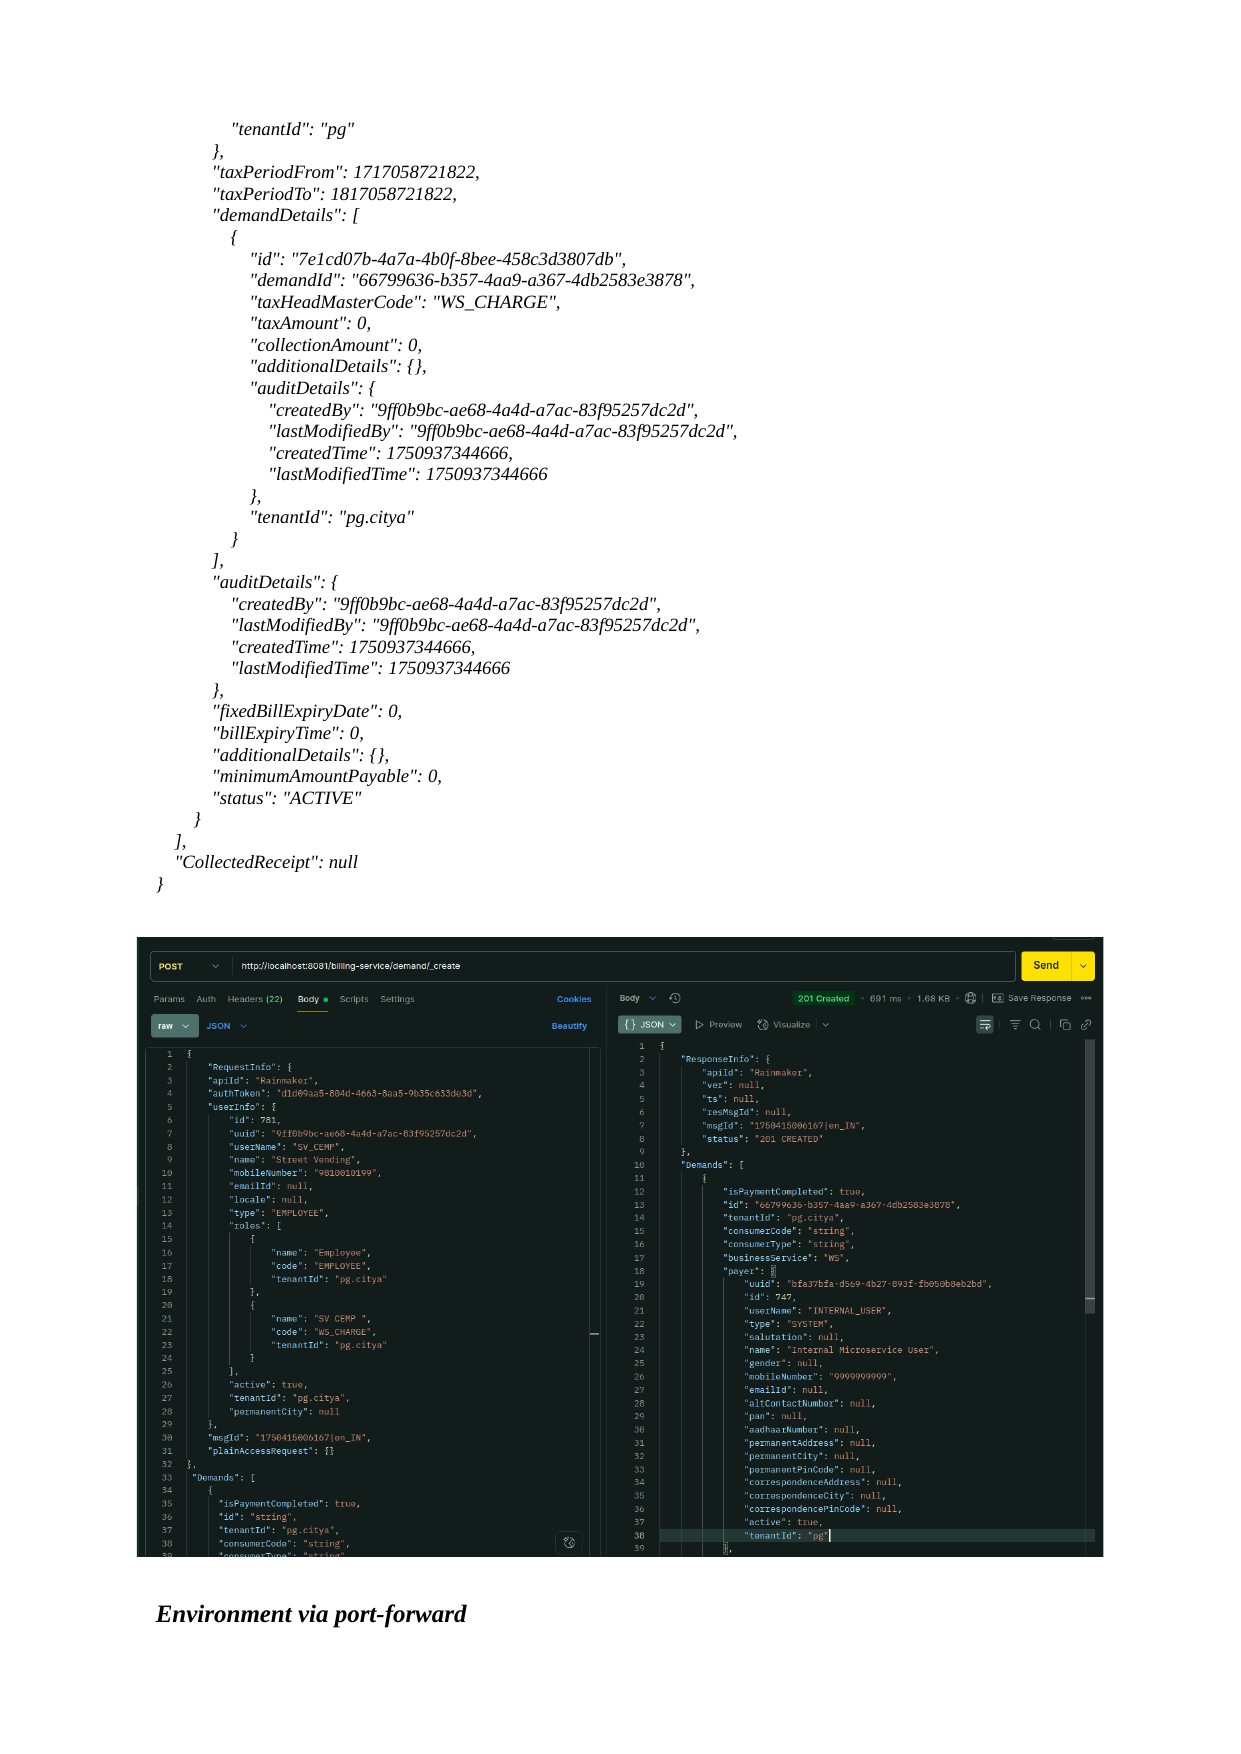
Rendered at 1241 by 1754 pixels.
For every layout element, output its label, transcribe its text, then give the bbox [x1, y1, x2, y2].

text "taxPeriodFrom": 1717058721822, [156, 161, 1122, 183]
text "status": "ACTIVE" [156, 787, 1122, 808]
text } [156, 873, 1122, 894]
text "CollectedReceipt": null [156, 851, 1122, 873]
text ], [156, 830, 1122, 851]
text "additionalDetails": {}, [156, 355, 1122, 377]
text "minimumAmountPayable": 0, [156, 765, 1122, 787]
text "demandId": "66799636-b357-4aa9-a367-4db2583e3878", [156, 269, 1122, 291]
text "id": "7e1cd07b-4a7a-4b0f-8bee-458c3d3807db", [156, 247, 1122, 269]
picture [136, 937, 1104, 1557]
text "lastModifiedTime": 1750937344666 [156, 657, 1122, 679]
text "tenantId": "pg.citya" [156, 506, 1122, 528]
text "lastModifiedBy": "9ff0b9bc-ae68-4a4d-a7ac-83f95257dc2d", [156, 420, 1122, 442]
text }, [156, 679, 1122, 700]
text "fixedBillExpiryDate": 0, [156, 700, 1122, 722]
text "createdTime": 1750937344666, [156, 442, 1122, 463]
text "createdTime": 1750937344666, [156, 636, 1122, 657]
text "createdBy": "9ff0b9bc-ae68-4a4d-a7ac-83f95257dc2d", [156, 592, 1122, 614]
text "taxAmount": 0, [156, 312, 1122, 334]
text }, [156, 485, 1122, 506]
text } [156, 808, 1122, 830]
text "lastModifiedTime": 1750937344666 [156, 463, 1122, 485]
text "billExpiryTime": 0, [156, 722, 1122, 743]
text "auditDetails": { [156, 377, 1122, 398]
text "additionalDetails": {}, [156, 743, 1122, 765]
text }, [156, 140, 1122, 161]
text "taxPeriodTo": 1817058721822, [156, 183, 1122, 204]
text "tenantId": "pg" [156, 118, 1122, 140]
text "createdBy": "9ff0b9bc-ae68-4a4d-a7ac-83f95257dc2d", [156, 398, 1122, 420]
text Environment via port-forward [156, 1599, 1122, 1628]
text "demandDetails": [ [156, 204, 1122, 226]
text } [156, 528, 1122, 549]
text "collectionAmount": 0, [156, 334, 1122, 355]
text "taxHeadMasterCode": "WS_CHARGE", [156, 291, 1122, 312]
text "lastModifiedBy": "9ff0b9bc-ae68-4a4d-a7ac-83f95257dc2d", [156, 614, 1122, 636]
text "auditDetails": { [156, 571, 1122, 592]
text ], [156, 549, 1122, 571]
text { [156, 226, 1122, 247]
